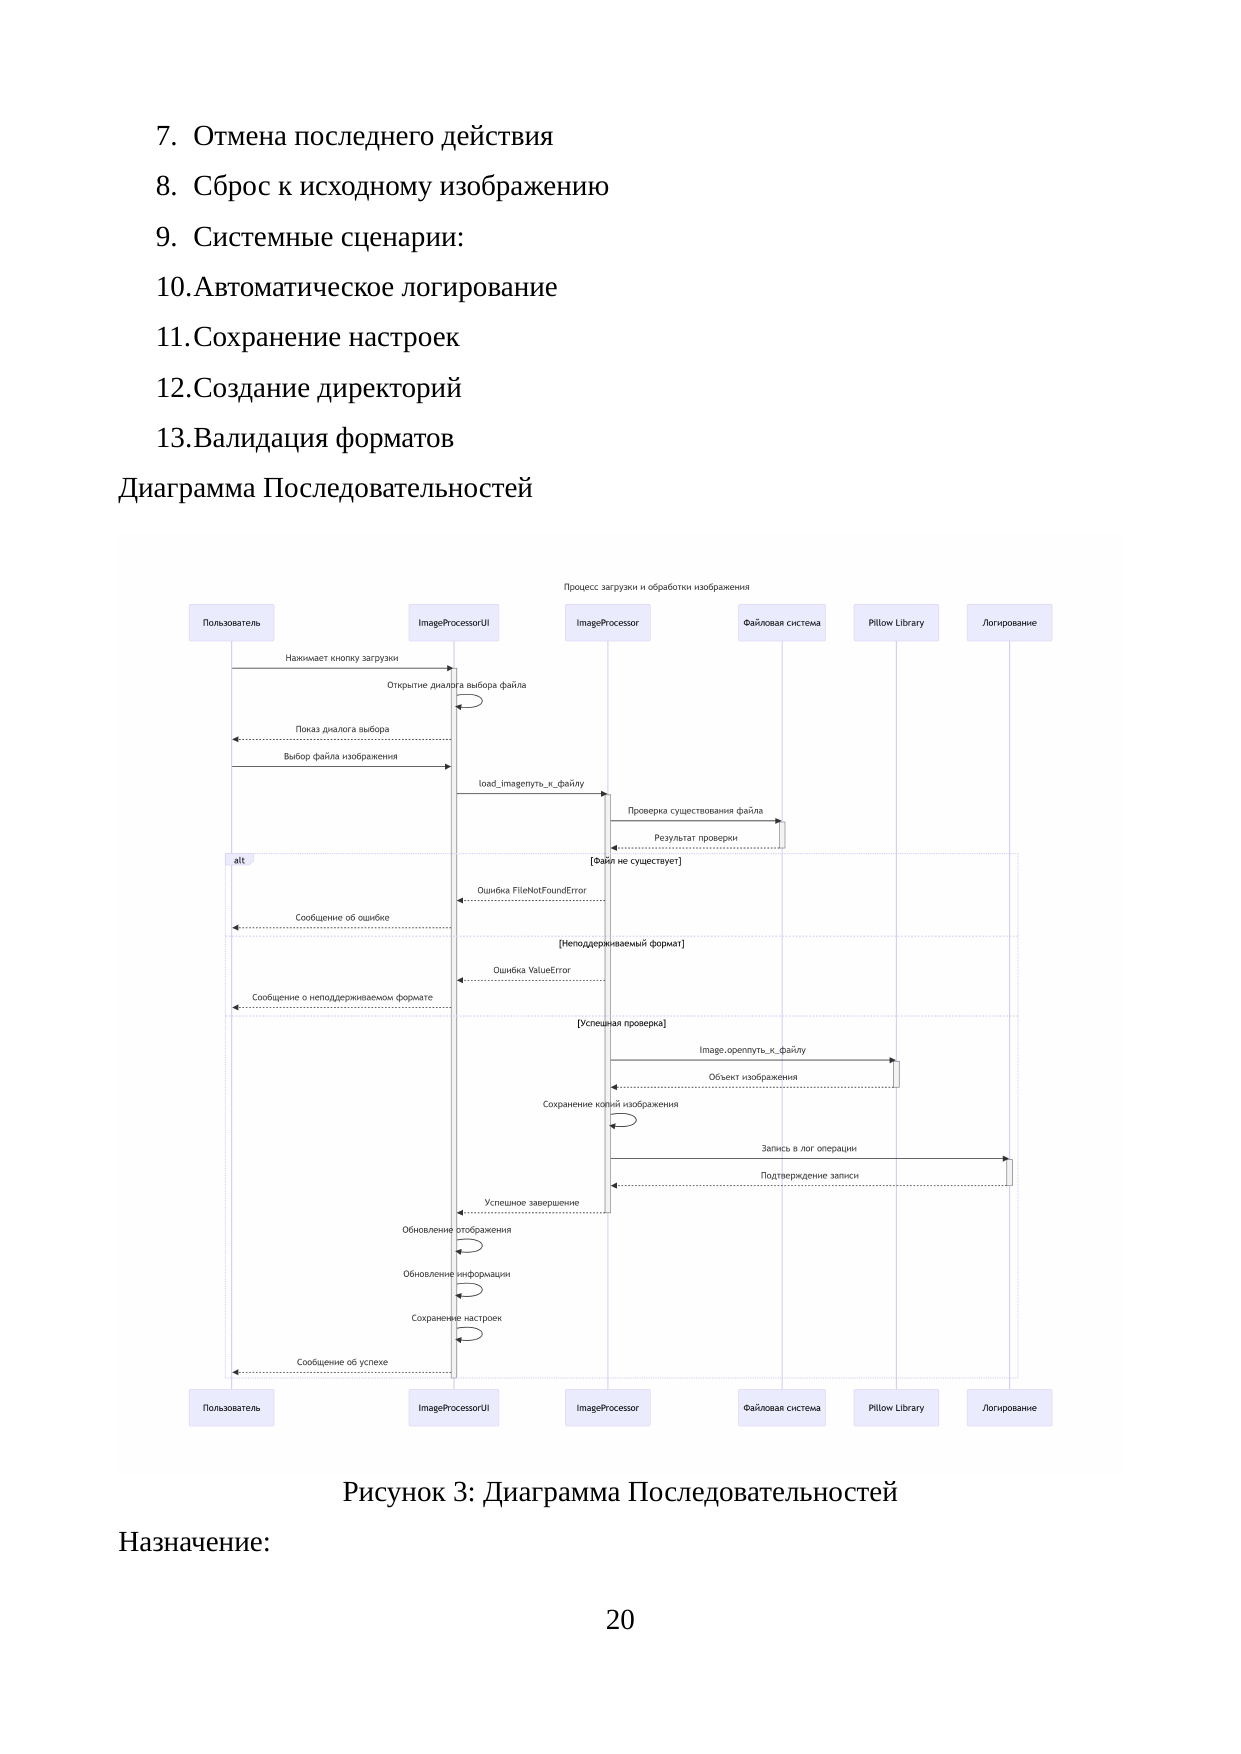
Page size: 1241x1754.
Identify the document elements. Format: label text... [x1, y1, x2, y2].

list Автоматическое логирование [156, 269, 1122, 303]
list Отмена последнего действия [156, 118, 1122, 152]
list Создание директорий [156, 370, 1122, 403]
text Назначение: [118, 1508, 1122, 1558]
list Системные сценарии: [156, 219, 1122, 252]
text Рисунок 3: Диаграмма Последовательностей [118, 1475, 1122, 1508]
picture [118, 533, 1123, 1475]
list Сохранение настроек [156, 319, 1122, 353]
text [118, 521, 1122, 533]
text Диаграмма Последовательностей [118, 470, 1122, 504]
list Сброс к исходному изображению [156, 168, 1122, 202]
list Валидация форматов [156, 420, 1122, 453]
